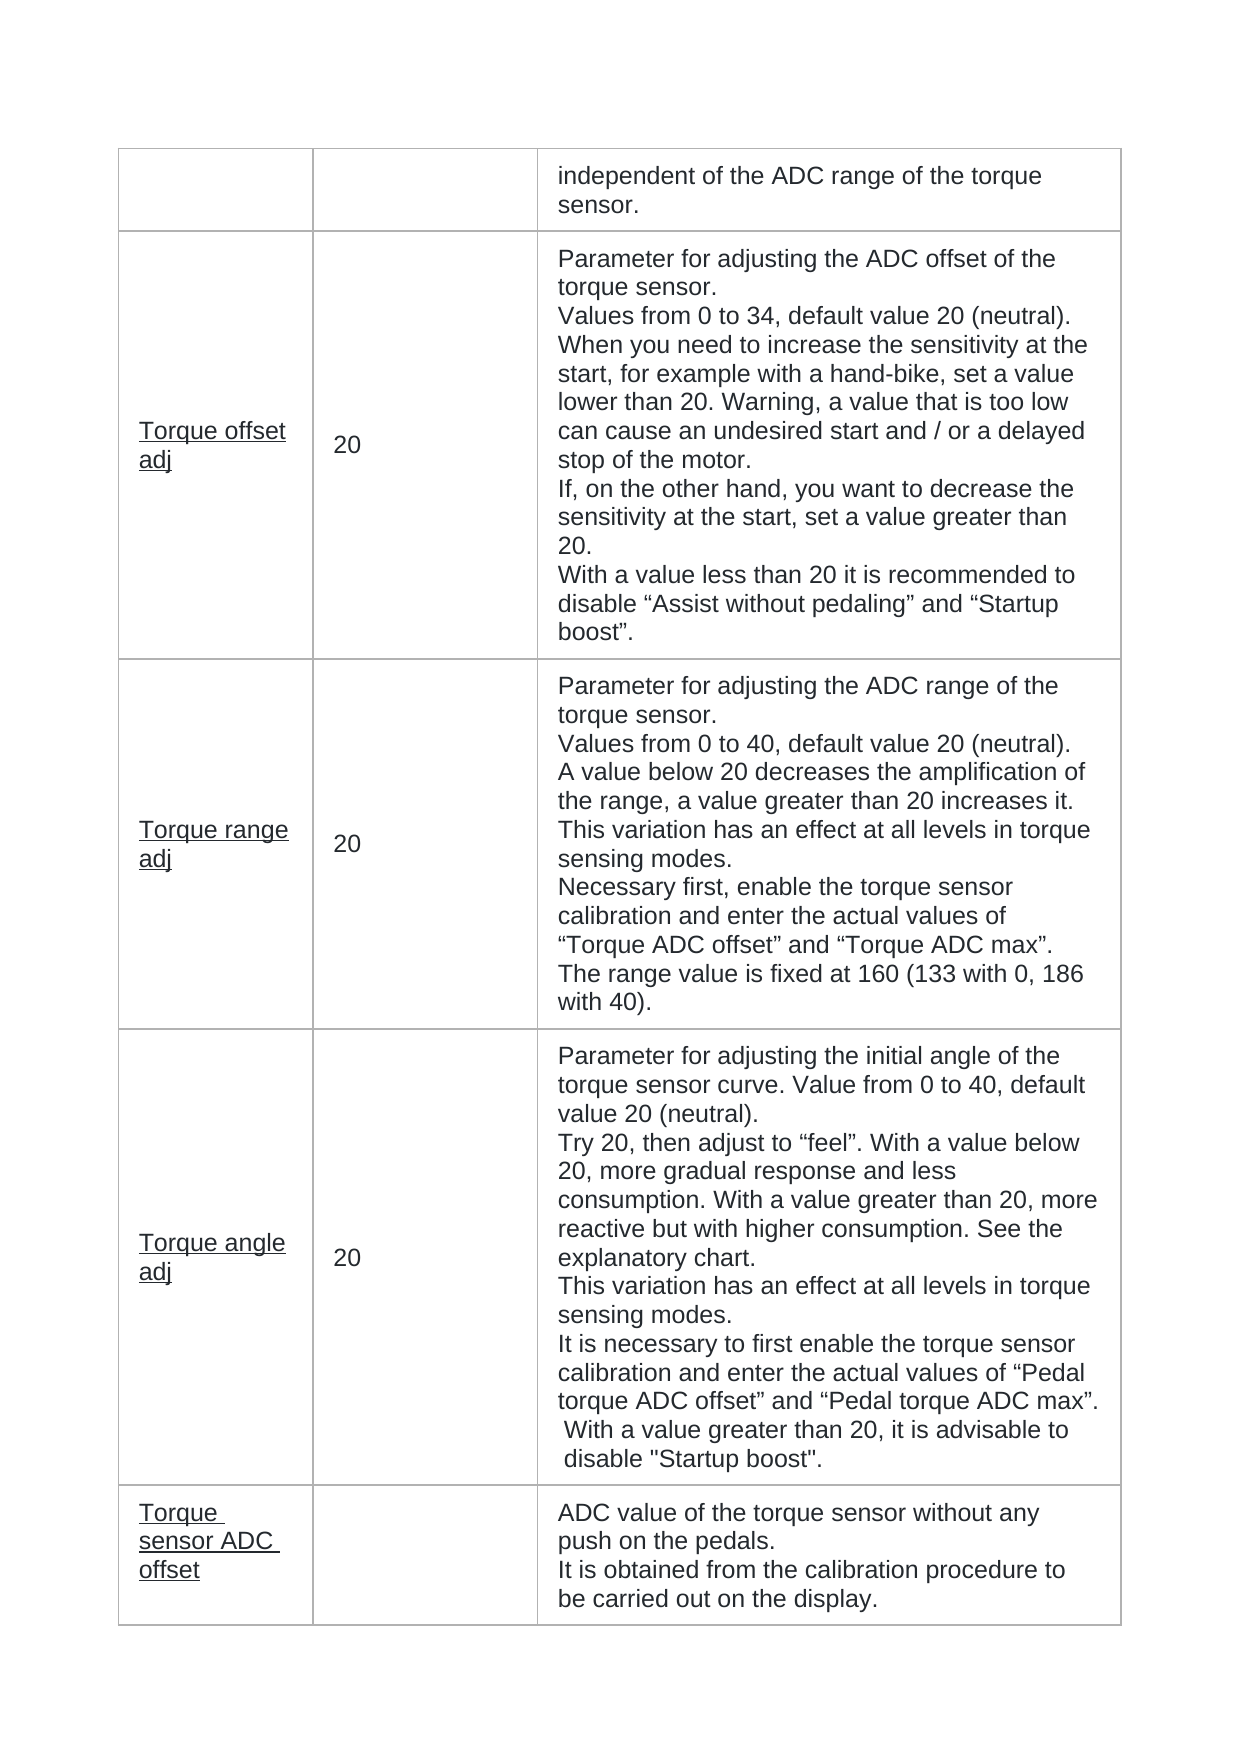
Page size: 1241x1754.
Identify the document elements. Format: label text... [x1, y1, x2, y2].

table_cell 20 [314, 232, 537, 658]
table_cell Parameter for adjusting the initial angle of the torque sensor curve. Value from 0 to 40, default value 20 (neutral). Try 20, then adjust to “feel”. With a value below 20, more gradual response and less consumption. With a value greater than 20, more reactive but with higher consumption. See the explanatory chart. This variation has an effect at all levels in torque sensing modes. It is necessary to first enable the torque sensor calibration and enter the actual values of “Pedal torque ADC offset” and “Pedal torque ADC max”. With a value greater than 20, it is advisable to disable "Startup boost". [538, 1030, 1120, 1484]
table_cell 20 [314, 660, 537, 1028]
table_cell Parameter for adjusting the ADC offset of the torque sensor. Values from 0 to 34, default value 20 (neutral). When you need to increase the sensitivity at the start, for example with a hand-bike, set a value lower than 20. Warning, a value that is too low can cause an undesired start and / or a delayed stop of the motor. If, on the other hand, you want to decrease the sensitivity at the start, set a value greater than 20. With a value less than 20 it is recommended to disable “Assist without pedaling” and “Startup boost”. [538, 232, 1120, 658]
table_cell ADC value of the torque sensor without any push on the pedals. It is obtained from the calibration procedure to be carried out on the display. [538, 1486, 1120, 1624]
table_cell Torque offset adj [119, 232, 312, 658]
table_cell [314, 1486, 537, 1624]
table_cell [119, 149, 312, 230]
table_cell Torque sensor ADC offset [119, 1486, 312, 1624]
table_cell Torque range adj [119, 660, 312, 1028]
table_cell independent of the ADC range of the torque sensor. [538, 149, 1120, 230]
table_cell Torque angle adj [119, 1030, 312, 1484]
table_cell [314, 149, 537, 230]
table_cell Parameter for adjusting the ADC range of the torque sensor. Values from 0 to 40, default value 20 (neutral). A value below 20 decreases the amplification of the range, a value greater than 20 increases it. This variation has an effect at all levels in torque sensing modes. Necessary first, enable the torque sensor calibration and enter the actual values of “Torque ADC offset” and “Torque ADC max”. The range value is fixed at 160 (133 with 0, 186 with 40). [538, 660, 1120, 1028]
table_cell 20 [314, 1030, 537, 1484]
